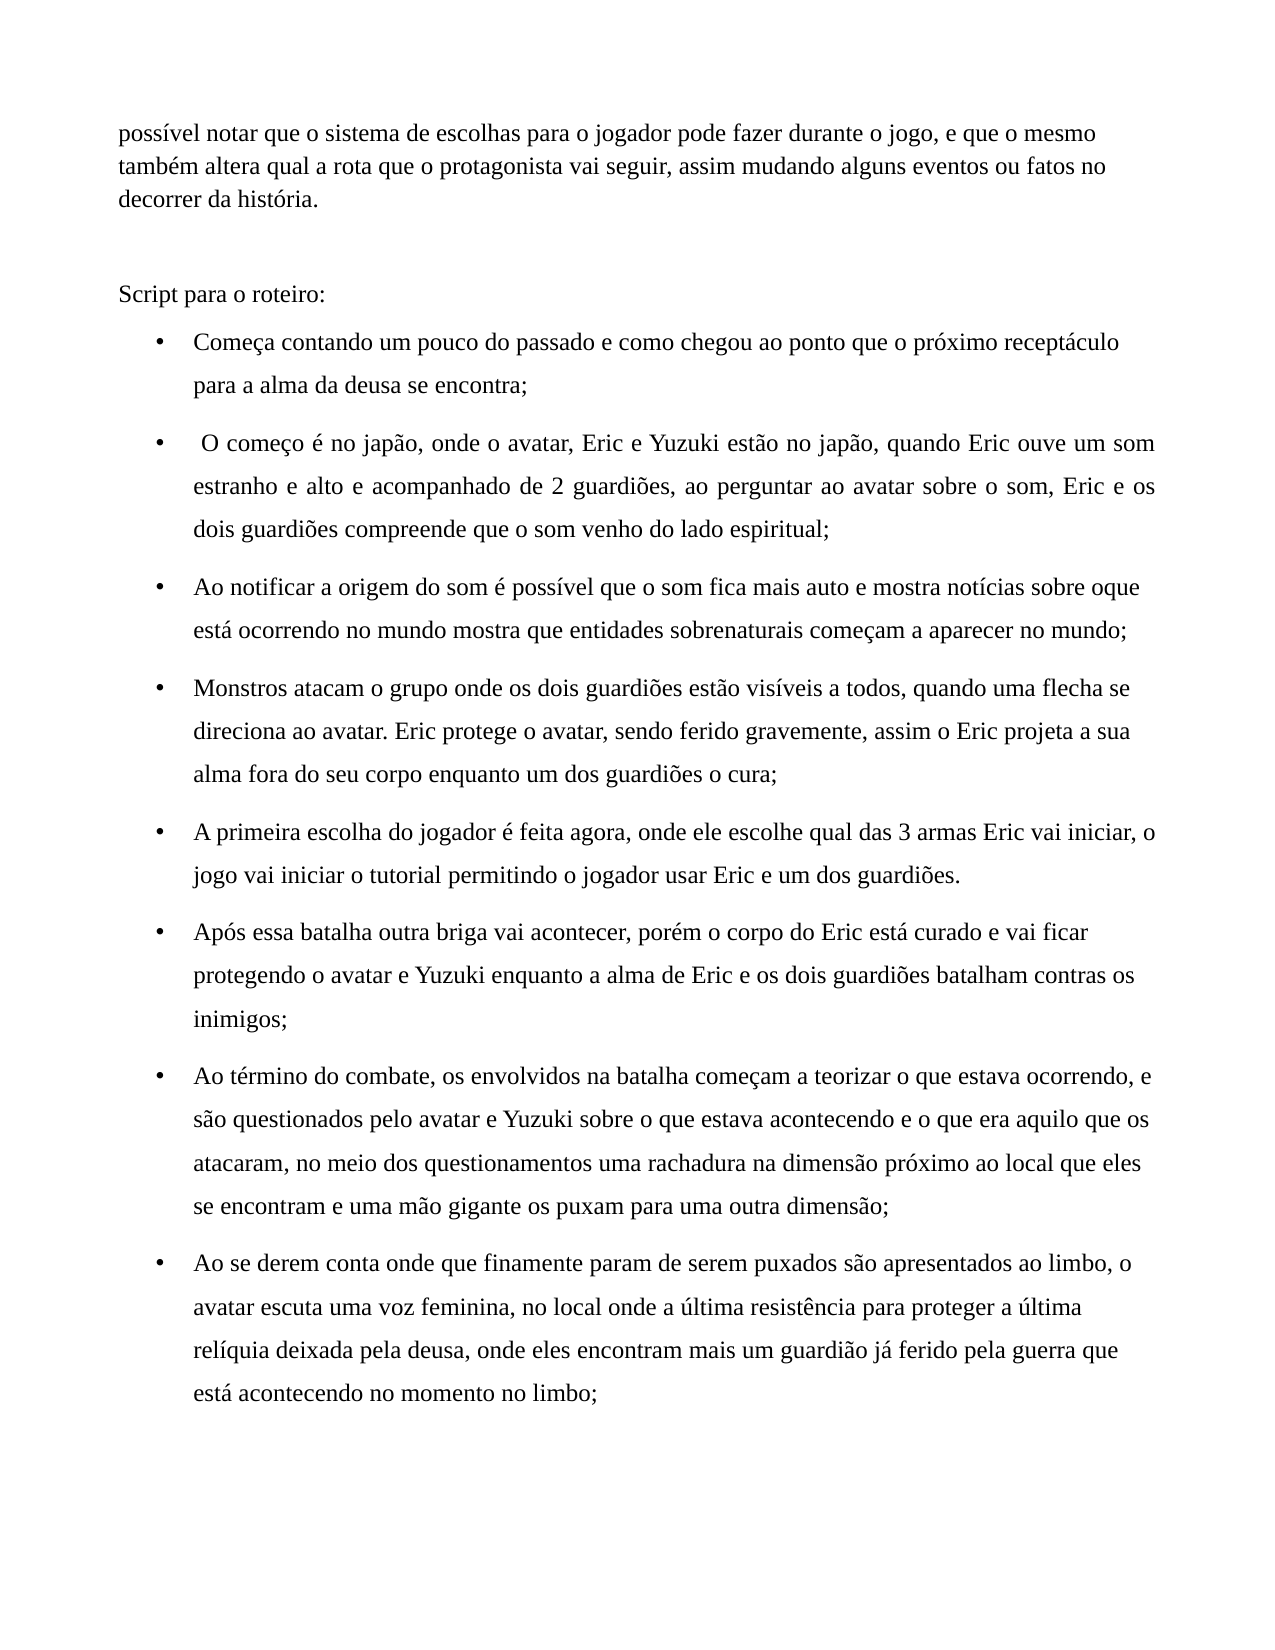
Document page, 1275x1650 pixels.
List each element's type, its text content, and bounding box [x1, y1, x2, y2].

list A primeira escolha do jogador é feita agora, onde ele escolhe qual das 3 armas Eric vai iniciar, o jogo vai iniciar o tutorial permitindo o jogador usar Eric e um dos guardiões. [156, 817, 1157, 888]
list Monstros atacam o grupo onde os dois guardiões estão visíveis a todos, quando uma flecha se direciona ao avatar. Eric protege o avatar, sendo ferido gravemente, assim o Eric projeta a sua alma fora do seu corpo enquanto um dos guardiões o cura; [156, 673, 1157, 788]
list O começo é no japão, onde o avatar, Eric e Yuzuki estão no japão, quando Eric ouve um som estranho e alto e acompanhado de 2 guardiões, ao perguntar ao avatar sobre o som, Eric e os dois guardiões compreende que o som venho do lado espiritual; [156, 428, 1157, 543]
list Ao notificar a origem do som é possível que o som fica mais auto e mostra notícias sobre oque está ocorrendo no mundo mostra que entidades sobrenaturais começam a aparecer no mundo; [156, 572, 1157, 644]
list Começa contando um pouco do passado e como chegou ao ponto que o próximo receptáculo para a alma da deusa se encontra; [156, 327, 1157, 399]
list Ao término do combate, os envolvidos na batalha começam a teorizar o que estava ocorrendo, e são questionados pelo avatar e Yuzuki sobre o que estava acontecendo e o que era aquilo que os atacaram, no meio dos questionamentos uma rachadura na dimensão próximo ao local que eles se encontram e uma mão gigante os puxam para uma outra dimensão; [156, 1061, 1157, 1219]
list Ao se derem conta onde que finamente param de serem puxados são apresentados ao limbo, o avatar escuta uma voz feminina, no local onde a última resistência para proteger a última relíquia deixada pela deusa, onde eles encontram mais um guardião já ferido pela guerra que está acontecendo no momento no limbo; [156, 1248, 1157, 1407]
list Após essa batalha outra briga vai acontecer, porém o corpo do Eric está curado e vai ficar protegendo o avatar e Yuzuki enquanto a alma de Eric e os dois guardiões batalham contras os inimigos; [156, 917, 1157, 1032]
text Script para o roteiro: [118, 279, 1157, 308]
text possível notar que o sistema de escolhas para o jogador pode fazer durante o jogo, e que o mesmo também altera qual a rota que o protagonista vai seguir, assim mudando alguns eventos ou fatos no decorrer da história. [118, 118, 1157, 213]
